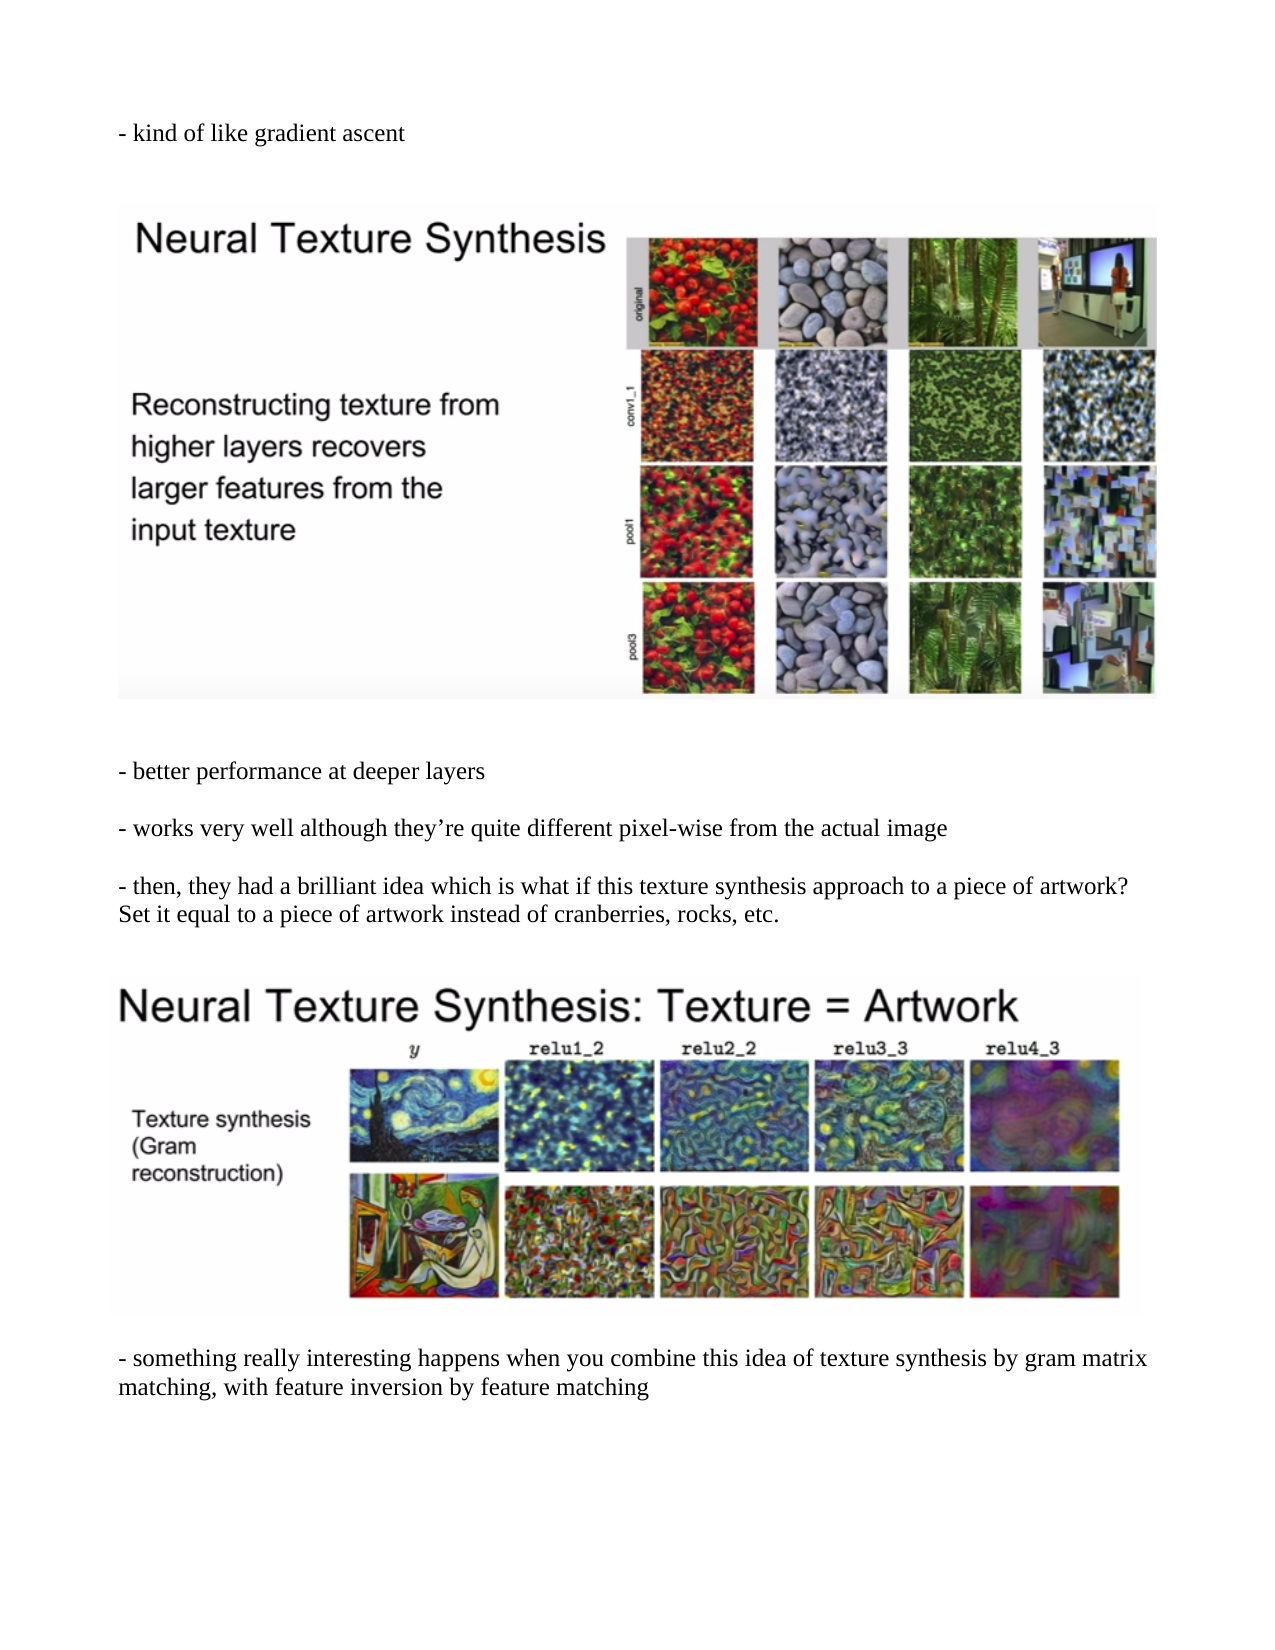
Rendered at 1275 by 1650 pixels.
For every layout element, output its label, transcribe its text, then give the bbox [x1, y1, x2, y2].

text - then, they had a brilliant idea which is what if this texture synthesis approach to a piece of artwork? Set it equal to a piece of artwork instead of cranberries, rocks, etc. [118, 871, 1157, 928]
text - works very well although they’re quite different pixel-wise from the actual image [118, 813, 1157, 842]
text - better performance at deeper layers [118, 756, 1157, 784]
picture [118, 204, 1157, 699]
picture [109, 977, 1143, 1315]
text - something really interesting happens when you combine this idea of texture synthesis by gram matrix matching, with feature inversion by feature matching [118, 1343, 1157, 1401]
text - kind of like gradient ascent [118, 118, 1157, 147]
